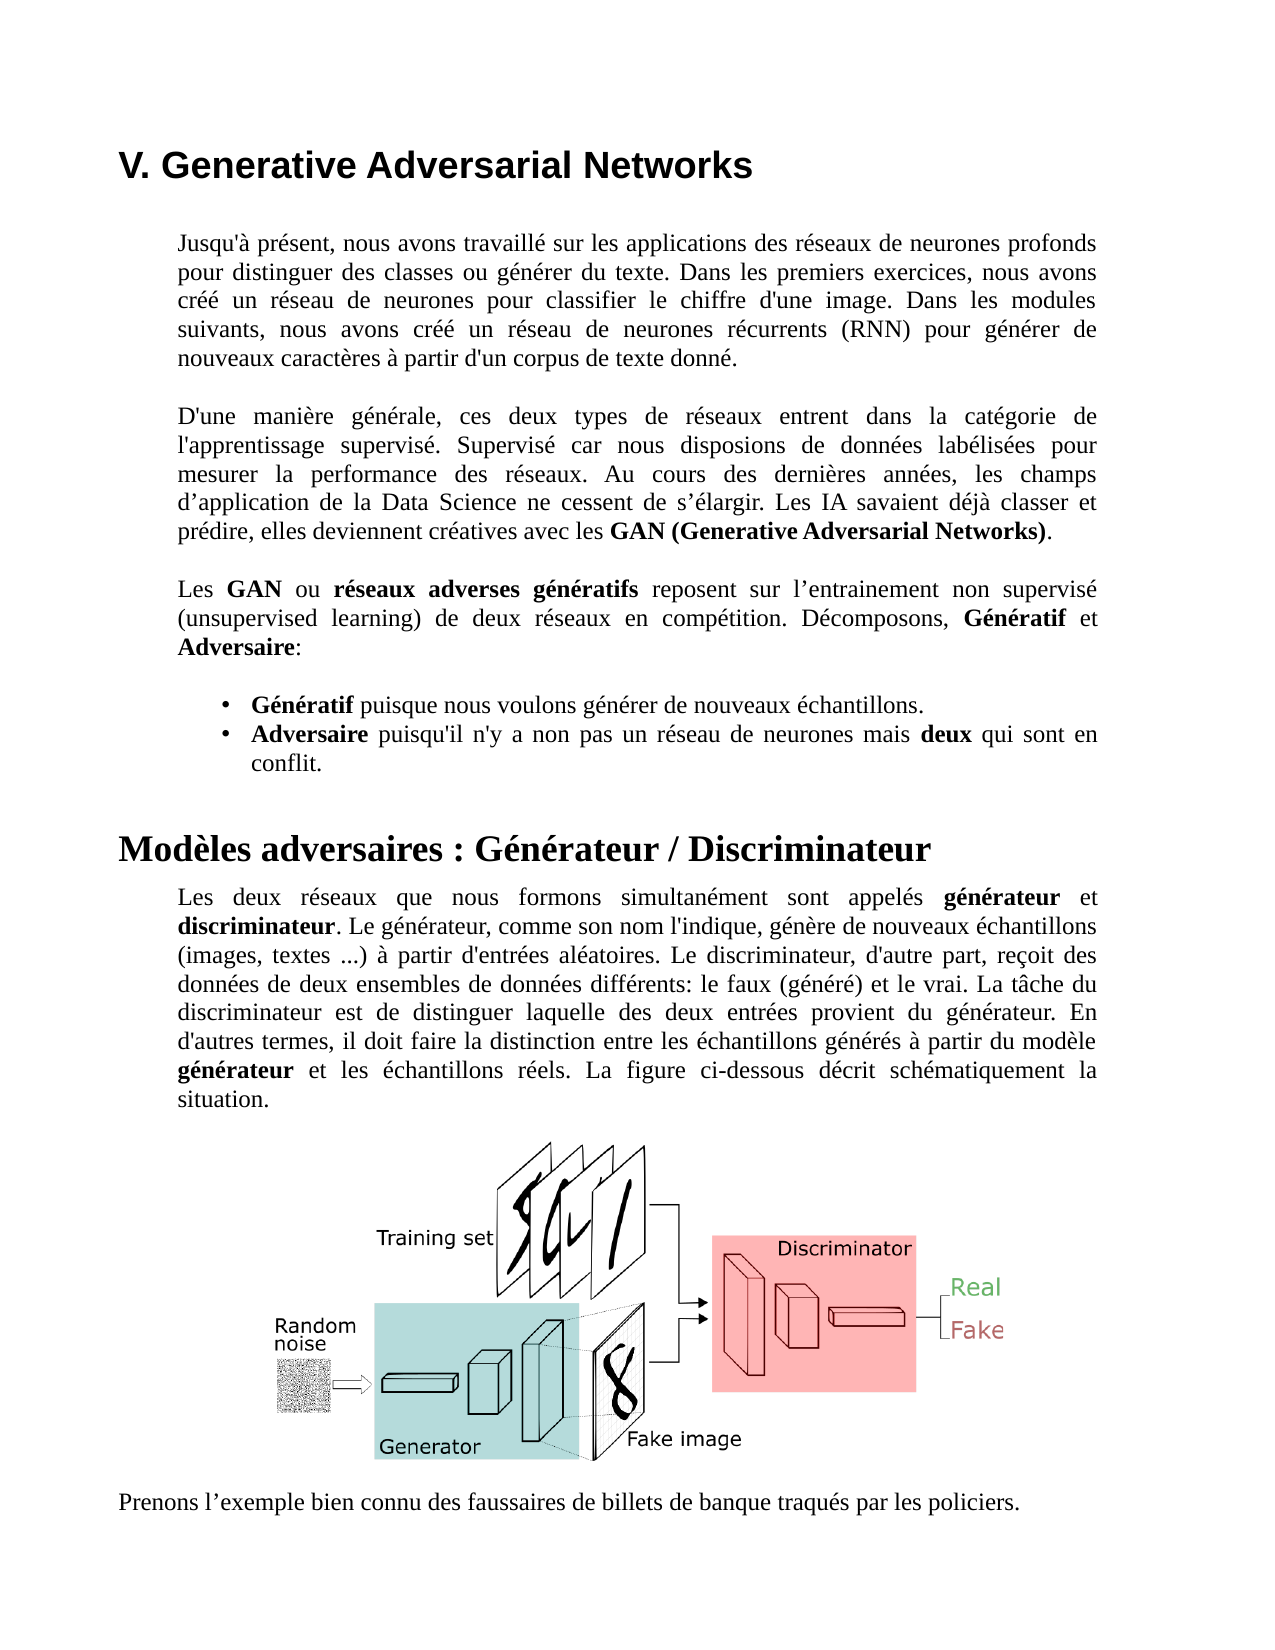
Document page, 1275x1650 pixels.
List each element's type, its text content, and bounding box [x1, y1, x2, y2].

subtitle V. Generative Adversarial Networks [118, 143, 1157, 187]
text D'une manière générale, ces deux types de réseaux entrent dans la catégorie de l'apprentissage supervisé. Supervisé car nous disposions de données labélisées pour mesurer la performance des réseaux. Au cours des dernières années, les champs d’application de la Data Science ne cessent de s’élargir. Les IA savaient déjà classer et prédire, elles deviennent créatives avec les GAN (Generative Adversarial Networks). [177, 401, 1098, 545]
text Jusqu'à présent, nous avons travaillé sur les applications des réseaux de neurones profonds pour distinguer des classes ou générer du texte. Dans les premiers exercices, nous avons créé un réseau de neurones pour classifier le chiffre d'une image. Dans les modules suivants, nous avons créé un réseau de neurones récurrents (RNN) pour générer de nouveaux caractères à partir d'un corpus de texte donné. [177, 228, 1098, 372]
text Prenons l’exemple bien connu des faussaires de billets de banque traqués par les policiers. [118, 1487, 1157, 1516]
picture [272, 1141, 1004, 1461]
subtitle Modèles adversaires : Générateur / Discriminateur [118, 827, 1157, 870]
list Génératif puisque nous voulons générer de nouveaux échantillons. [221, 690, 1098, 719]
list Adversaire puisqu'il n'y a non pas un réseau de neurones mais deux qui sont en conflit. [221, 719, 1098, 776]
text Les deux réseaux que nous formons simultanément sont appelés générateur et discriminateur. Le générateur, comme son nom l'indique, génère de nouveaux échantillons (images, textes ...) à partir d'entrées aléatoires. Le discriminateur, d'autre part, reçoit des données de deux ensembles de données différents: le faux (généré) et le vrai. La tâche du discriminateur est de distinguer laquelle des deux entrées provient du générateur. En d'autres termes, il doit faire la distinction entre les échantillons générés à partir du modèle générateur et les échantillons réels. La figure ci-dessous décrit schématiquement la situation. [177, 882, 1098, 1112]
text Les GAN ou réseaux adverses génératifs reposent sur l’entrainement non supervisé (unsupervised learning) de deux réseaux en compétition. Décomposons, Génératif et Adversaire: [177, 574, 1098, 661]
